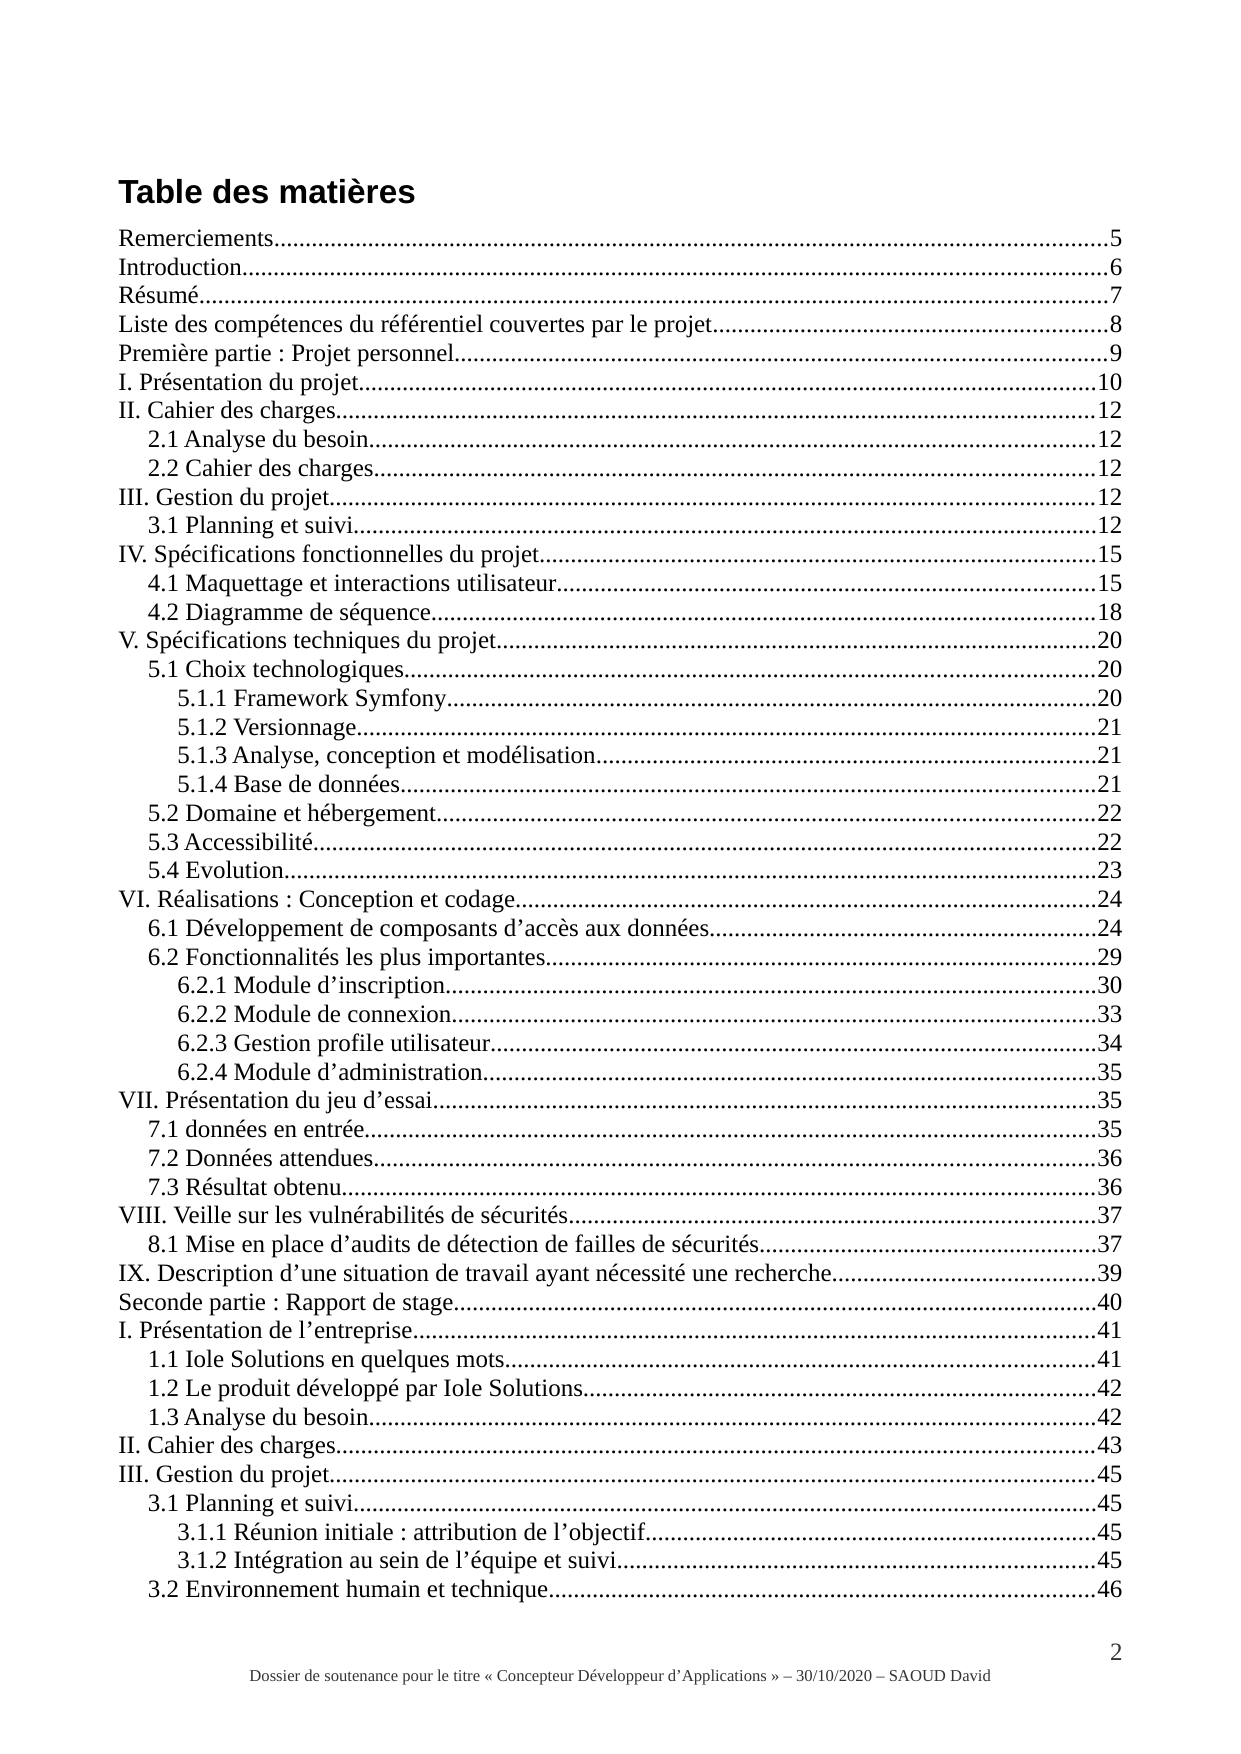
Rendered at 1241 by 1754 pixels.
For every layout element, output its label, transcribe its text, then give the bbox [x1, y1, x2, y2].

text Résumé 7 [118, 280, 1122, 309]
text VIII. Veille sur les vulnérabilités de sécurités 37 [118, 1200, 1122, 1229]
text 3.1 Planning et suivi 45 [148, 1488, 1122, 1517]
text 3.1.2 Intégration au sein de l’équipe et suivi 45 [177, 1545, 1122, 1574]
text 3.1 Planning et suivi 12 [148, 510, 1122, 539]
text 2.2 Cahier des charges 12 [148, 453, 1122, 482]
subtitle Table des matières [118, 172, 1122, 210]
text 6.2 Fonctionnalités les plus importantes 29 [148, 942, 1122, 970]
text 4.1 Maquettage et interactions utilisateur 15 [148, 568, 1122, 597]
text 5.3 Accessibilité 22 [148, 827, 1122, 855]
text I. Présentation de l’entreprise 41 [118, 1315, 1122, 1344]
text 1.3 Analyse du besoin 42 [148, 1402, 1122, 1430]
text II. Cahier des charges 12 [118, 395, 1122, 424]
text Remerciements 5 [118, 223, 1122, 252]
text 5.1.2 Versionnage 21 [177, 712, 1122, 740]
text I. Présentation du projet 10 [118, 367, 1122, 395]
text 6.2.3 Gestion profile utilisateur 34 [177, 1028, 1122, 1057]
text 3.1.1 Réunion initiale : attribution de l’objectif 45 [177, 1517, 1122, 1545]
text 4.2 Diagramme de séquence 18 [148, 597, 1122, 625]
text Liste des compétences du référentiel couvertes par le projet 8 [118, 309, 1122, 338]
text II. Cahier des charges 43 [118, 1430, 1122, 1459]
text 6.2.2 Module de connexion 33 [177, 999, 1122, 1028]
text 5.4 Evolution 23 [148, 855, 1122, 884]
text 3.2 Environnement humain et technique 46 [148, 1574, 1122, 1603]
text Première partie : Projet personnel 9 [118, 338, 1122, 367]
text V. Spécifications techniques du projet 20 [118, 625, 1122, 654]
text 7.2 Données attendues 36 [148, 1143, 1122, 1172]
text 1.2 Le produit développé par Iole Solutions 42 [148, 1373, 1122, 1402]
text 5.1.1 Framework Symfony 20 [177, 683, 1122, 712]
text IV. Spécifications fonctionnelles du projet 15 [118, 539, 1122, 568]
text 6.2.4 Module d’administration 35 [177, 1057, 1122, 1085]
text 5.1.3 Analyse, conception et modélisation 21 [177, 740, 1122, 769]
text 5.1.4 Base de données 21 [177, 769, 1122, 798]
text 6.2.1 Module d’inscription 30 [177, 970, 1122, 999]
text 8.1 Mise en place d’audits de détection de failles de sécurités 37 [148, 1229, 1122, 1258]
text III. Gestion du projet 12 [118, 482, 1122, 510]
text 7.3 Résultat obtenu 36 [148, 1172, 1122, 1200]
text 5.1 Choix technologiques 20 [148, 654, 1122, 683]
text 1.1 Iole Solutions en quelques mots 41 [148, 1344, 1122, 1373]
text 6.1 Développement de composants d’accès aux données 24 [148, 913, 1122, 942]
text VII. Présentation du jeu d’essai 35 [118, 1085, 1122, 1114]
text Introduction 6 [118, 252, 1122, 280]
text VI. Réalisations : Conception et codage 24 [118, 884, 1122, 913]
text III. Gestion du projet 45 [118, 1459, 1122, 1488]
text 5.2 Domaine et hébergement 22 [148, 798, 1122, 827]
text IX. Description d’une situation de travail ayant nécessité une recherche 39 [118, 1258, 1122, 1287]
text 2.1 Analyse du besoin 12 [148, 424, 1122, 453]
text 7.1 données en entrée 35 [148, 1114, 1122, 1143]
text Seconde partie : Rapport de stage 40 [118, 1287, 1122, 1315]
